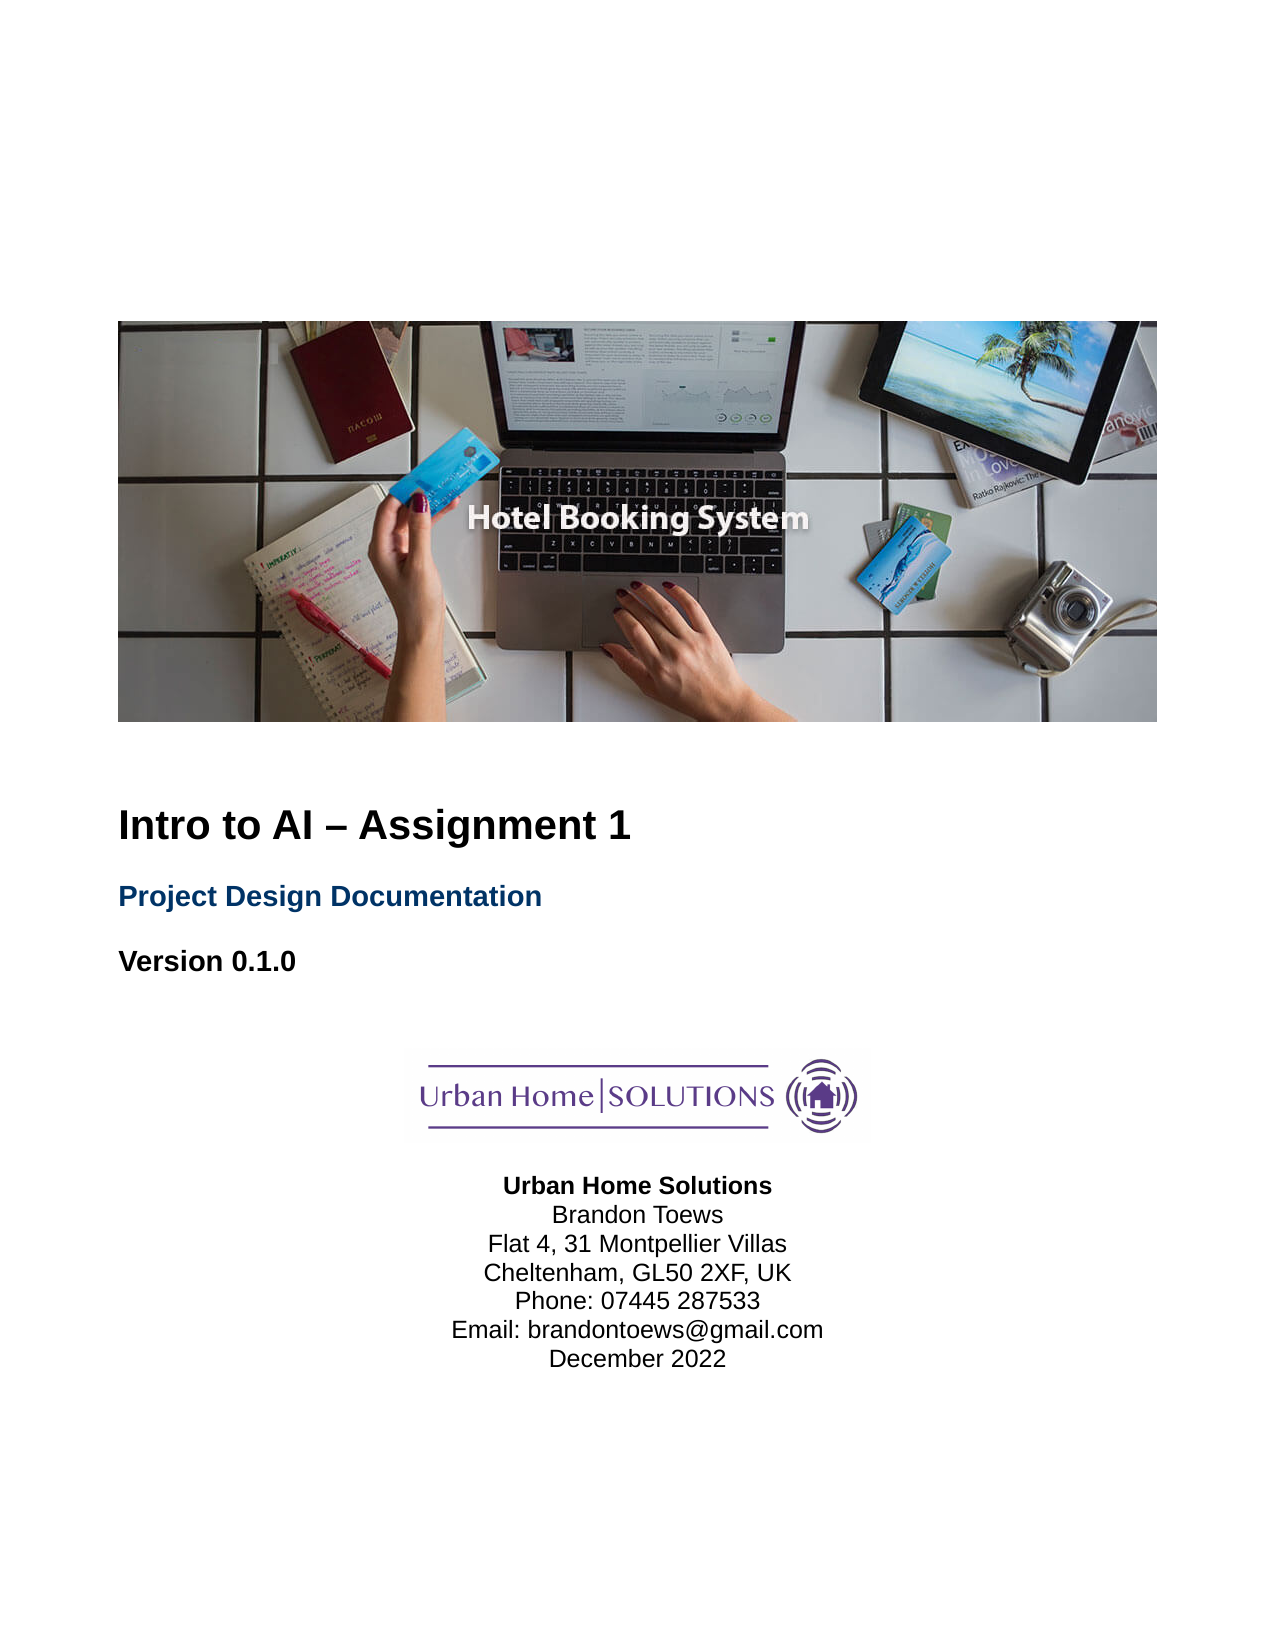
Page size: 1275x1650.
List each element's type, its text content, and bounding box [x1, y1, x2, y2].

picture [118, 321, 1157, 722]
text Cheltenham, GL50 2XF, UK [118, 1257, 1157, 1286]
text Urban Home Solutions [118, 1171, 1157, 1200]
picture [403, 1048, 872, 1143]
text Flat 4, 31 Montpellier Villas [118, 1229, 1157, 1257]
title Version 0.1.0 [118, 944, 1157, 978]
title Intro to AI – Assignment 1 [118, 800, 1157, 848]
text December 2022 [118, 1344, 1157, 1372]
title Project Design Documentation [118, 879, 1157, 913]
text Email: brandontoews@gmail.com [118, 1315, 1157, 1344]
text Phone: 07445 287533 [118, 1286, 1157, 1315]
text Brandon Toews [118, 1200, 1157, 1229]
